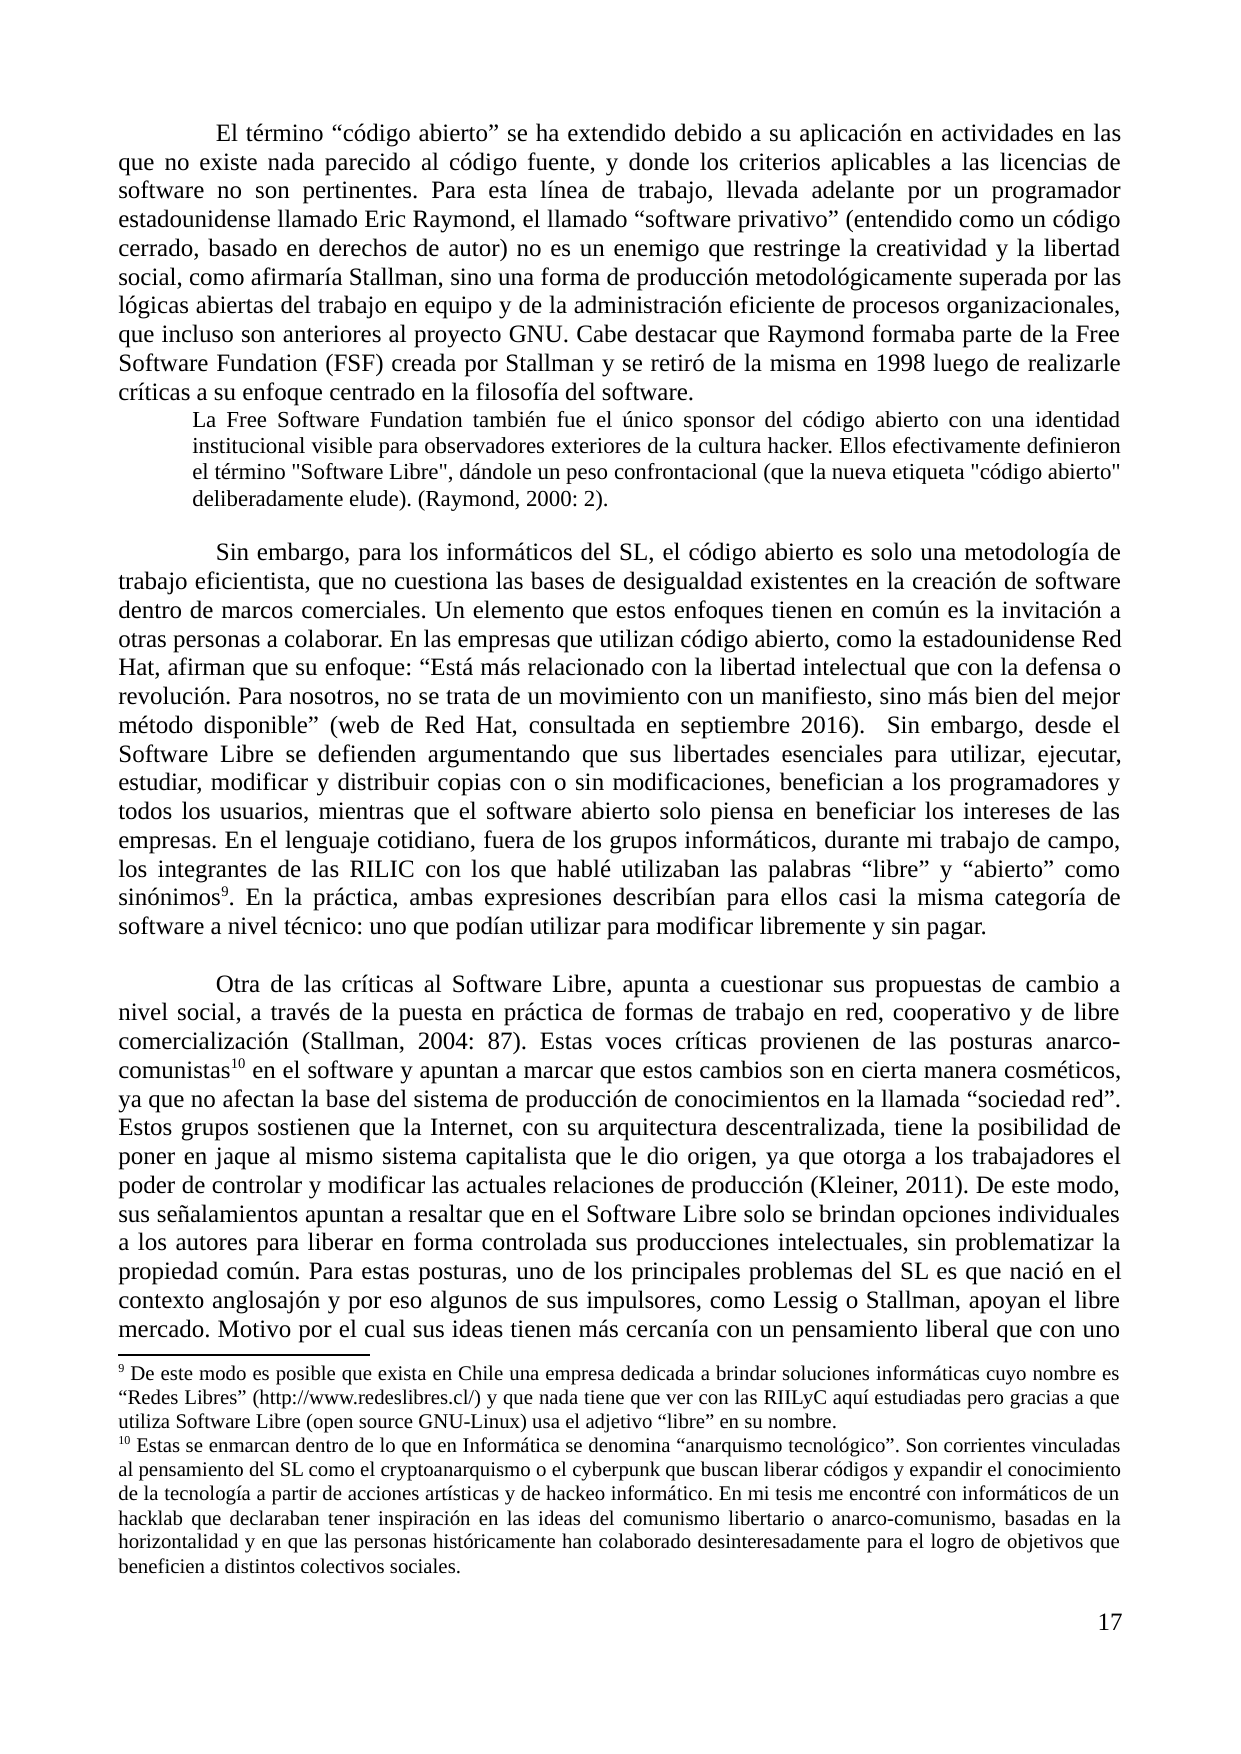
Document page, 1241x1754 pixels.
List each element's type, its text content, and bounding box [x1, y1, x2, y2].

text De este modo es posible que exista en Chile una empresa dedicada a brindar soluciones informáticas cuyo nombre es “Redes Libres” (http://www.redeslibres.cl/) y que nada tiene que ver con las RIILyC aquí estudiadas pero gracias a que utiliza Software Libre (open source GNU-Linux) usa el adjetivo “libre” en su nombre. [118, 1361, 1122, 1433]
text La Free Software Fundation también fue el único sponsor del código abierto con una identidad institucional visible para observadores exteriores de la cultura hacker. Ellos efectivamente definieron el término "Software Libre", dándole un peso confrontacional (que la nueva etiqueta "código abierto" deliberadamente elude). (Raymond, 2000: 2). [192, 406, 1122, 511]
text Sin embargo, para los informáticos del SL, el código abierto es solo una metodología de trabajo eficientista, que no cuestiona las bases de desigualdad existentes en la creación de software dentro de marcos comerciales. Un elemento que estos enfoques tienen en común es la invitación a otras personas a colaborar. En las empresas que utilizan código abierto, como la estadounidense Red Hat, afirman que su enfoque: “Está más relacionado con la libertad intelectual que con la defensa o revolución. Para nosotros, no se trata de un movimiento con un manifiesto, sino más bien del mejor método disponible” (web de Red Hat, consultada en septiembre 2016). Sin embargo, desde el Software Libre se defienden argumentando que sus libertades esenciales para utilizar, ejecutar, estudiar, modificar y distribuir copias con o sin modificaciones, benefician a los programadores y todos los usuarios, mientras que el software abierto solo piensa en beneficiar los intereses de las empresas. En el lenguaje cotidiano, fuera de los grupos informáticos, durante mi trabajo de campo, los integrantes de las RILIC con los que hablé utilizaban las palabras “libre” y “abierto” como sinónimos. En la práctica, ambas expresiones describían para ellos casi la misma categoría de software a nivel técnico: uno que podían utilizar para modificar libremente y sin pagar. [118, 537, 1122, 940]
text Otra de las críticas al Software Libre, apunta a cuestionar sus propuestas de cambio a nivel social, a través de la puesta en práctica de formas de trabajo en red, cooperativo y de libre comercialización (Stallman, 2004: 87). Estas voces críticas provienen de las posturas anarco-comunistas en el software y apuntan a marcar que estos cambios son en cierta manera cosméticos, ya que no afectan la base del sistema de producción de conocimientos en la llamada “sociedad red”. Estos grupos sostienen que la Internet, con su arquitectura descentralizada, tiene la posibilidad de poner en jaque al mismo sistema capitalista que le dio origen, ya que otorga a los trabajadores el poder de controlar y modificar las actuales relaciones de producción (Kleiner, 2011). De este modo, sus señalamientos apuntan a resaltar que en el Software Libre solo se brindan opciones individuales a los autores para liberar en forma controlada sus producciones intelectuales, sin problematizar la propiedad común. Para estas posturas, uno de los principales problemas del SL es que nació en el contexto anglosajón y por eso algunos de sus impulsores, como Lessig o Stallman, apoyan el libre mercado. Motivo por el cual sus ideas tienen más cercanía con un pensamiento liberal que con uno [118, 969, 1122, 1342]
text Estas se enmarcan dentro de lo que en Informática se denomina “anarquismo tecnológico”. Son corrientes vinculadas al pensamiento del SL como el cryptoanarquismo o el cyberpunk que buscan liberar códigos y expandir el conocimiento de la tecnología a partir de acciones artísticas y de hackeo informático. En mi tesis me encontré con informáticos de un hacklab que declaraban tener inspiración en las ideas del comunismo libertario o anarco-comunismo, basadas en la horizontalidad y en que las personas históricamente han colaborado desinteresadamente para el logro de objetivos que beneficien a distintos colectivos sociales. [118, 1433, 1122, 1578]
text El término “código abierto” se ha extendido debido a su aplicación en actividades en las que no existe nada parecido al código fuente, y donde los criterios aplicables a las licencias de software no son pertinentes. Para esta línea de trabajo, llevada adelante por un programador estadounidense llamado Eric Raymond, el llamado “software privativo” (entendido como un código cerrado, basado en derechos de autor) no es un enemigo que restringe la creatividad y la libertad social, como afirmaría Stallman, sino una forma de producción metodológicamente superada por las lógicas abiertas del trabajo en equipo y de la administración eficiente de procesos organizacionales, que incluso son anteriores al proyecto GNU. Cabe destacar que Raymond formaba parte de la Free Software Fundation (FSF) creada por Stallman y se retiró de la misma en 1998 luego de realizarle críticas a su enfoque centrado en la filosofía del software. [118, 118, 1122, 406]
